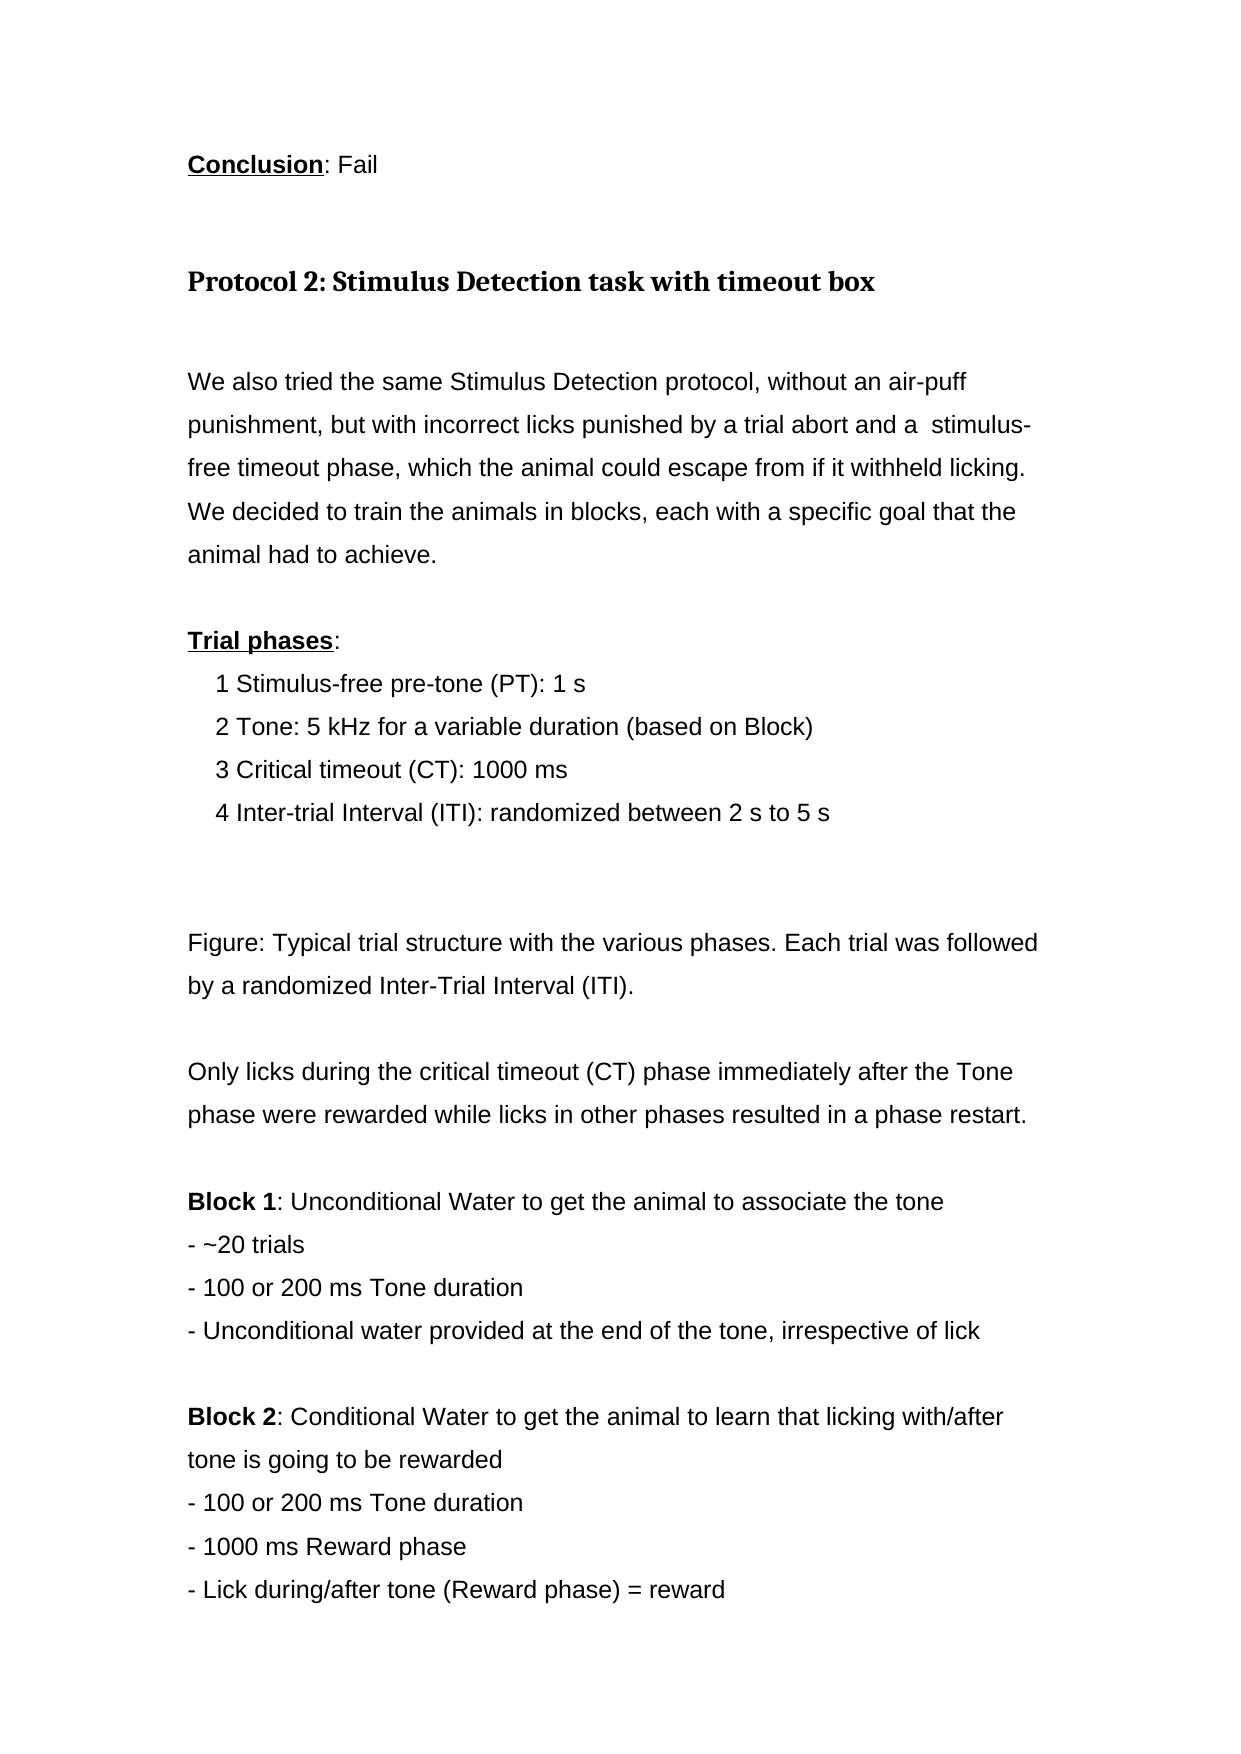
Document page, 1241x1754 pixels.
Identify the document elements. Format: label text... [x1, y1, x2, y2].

text We also tried the same Stimulus Detection protocol, without an air-puff punishment, but with incorrect licks punished by a trial abort and a stimulus-free timeout phase, which the animal could escape from if it withheld licking. We decided to train the animals in blocks, each with a specific goal that the animal had to achieve. [187, 367, 1053, 568]
text - 100 or 200 ms Tone duration [187, 1488, 1053, 1517]
text - 100 or 200 ms Tone duration [187, 1273, 1053, 1302]
subtitle Protocol 2: Stimulus Detection task with timeout box [187, 265, 1053, 299]
text Block 1: Unconditional Water to get the animal to associate the tone [187, 1187, 1053, 1215]
text Figure: Typical trial structure with the various phases. Each trial was followed by a randomized Inter-Trial Interval (ITI). [187, 928, 1053, 1000]
text 3 Critical timeout (CT): 1000 ms [187, 755, 1053, 784]
text 2 Tone: 5 kHz for a variable duration (based on Block) [187, 712, 1053, 741]
text Trial phases: [187, 626, 1053, 655]
text - 1000 ms Reward phase [187, 1532, 1053, 1560]
text - Lick during/after tone (Reward phase) = reward [187, 1575, 1053, 1603]
text Conclusion: Fail [187, 150, 1053, 179]
text Block 2: Conditional Water to get the animal to learn that licking with/after tone is going to be rewarded [187, 1402, 1053, 1474]
text 4 Inter-trial Interval (ITI): randomized between 2 s to 5 s [187, 798, 1053, 827]
text - Unconditional water provided at the end of the tone, irrespective of lick [187, 1316, 1053, 1345]
text 1 Stimulus-free pre-tone (PT): 1 s [187, 669, 1053, 698]
text Only licks during the critical timeout (CT) phase immediately after the Tone phase were rewarded while licks in other phases resulted in a phase restart. [187, 1057, 1053, 1129]
text - ~20 trials [187, 1230, 1053, 1258]
